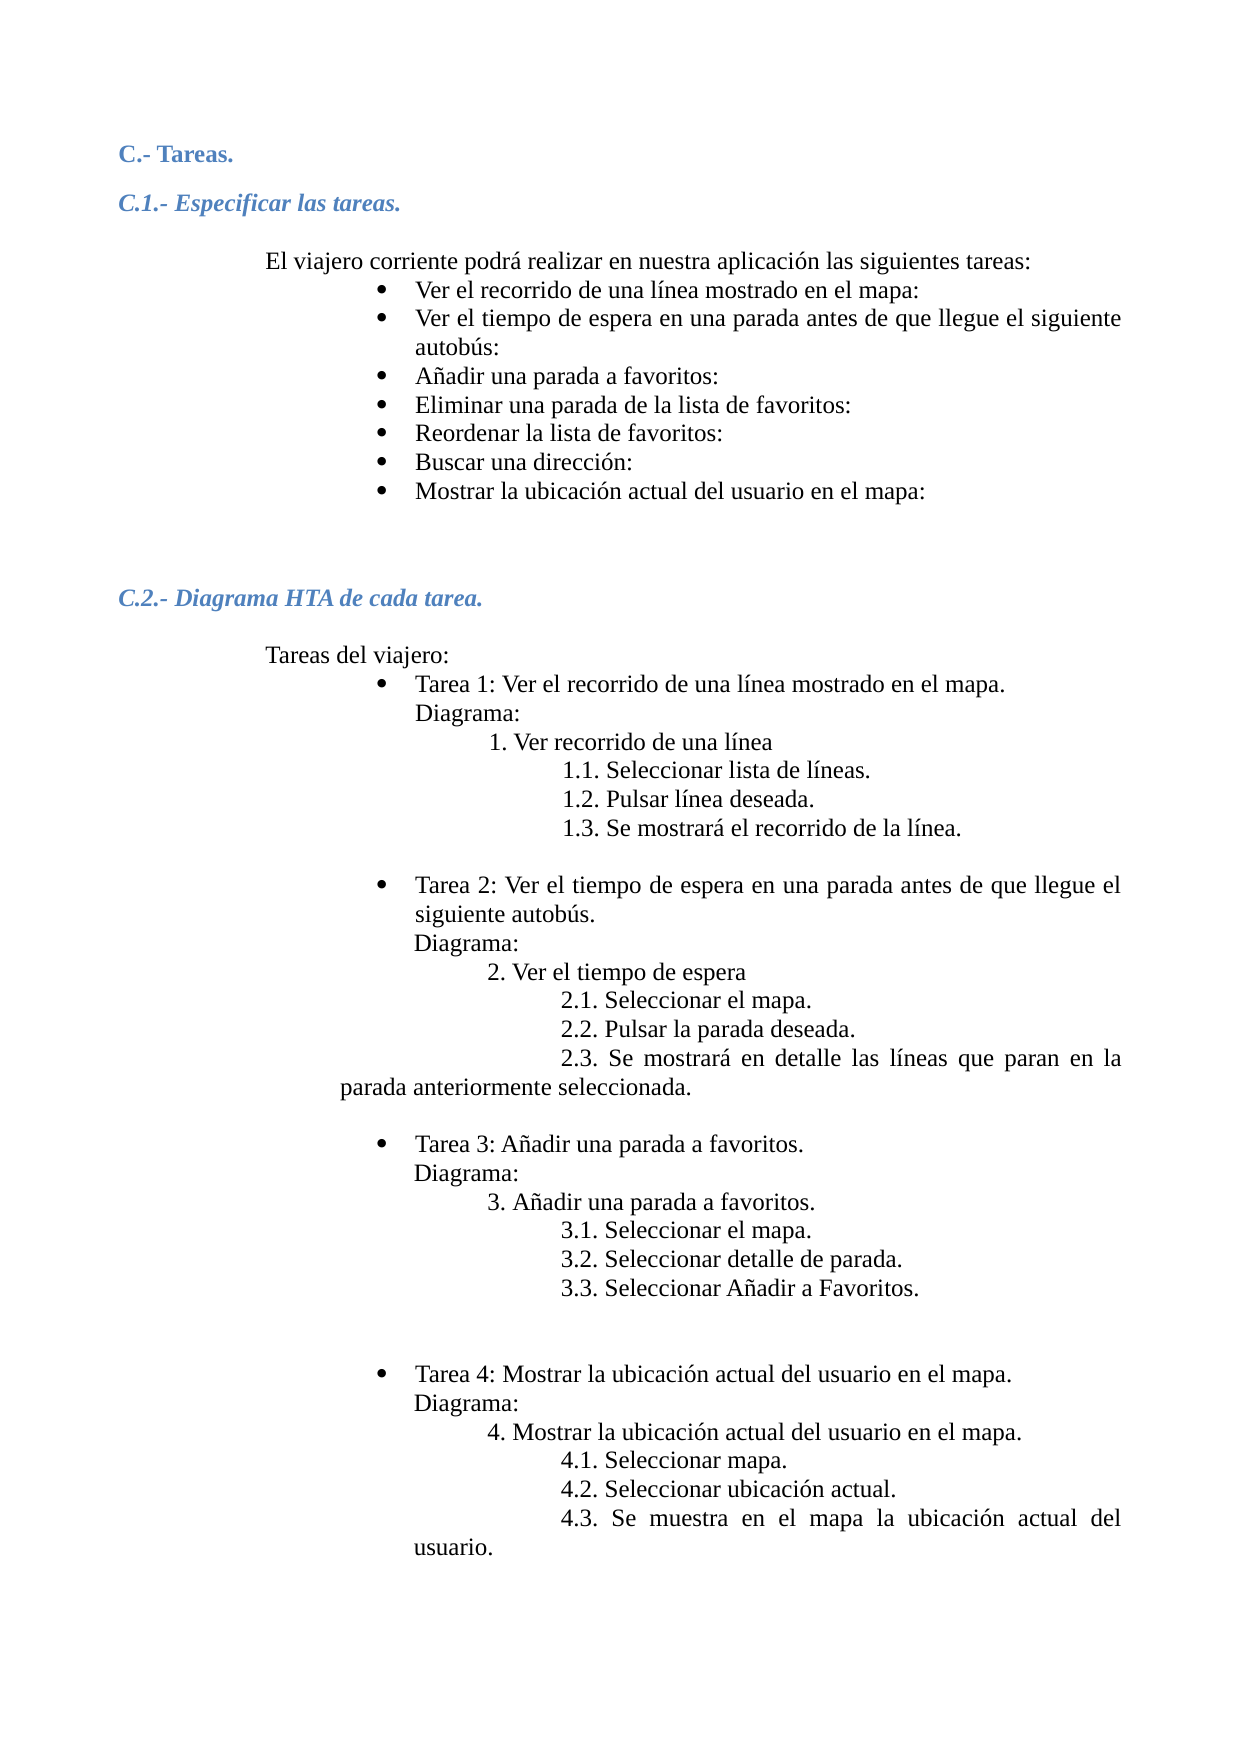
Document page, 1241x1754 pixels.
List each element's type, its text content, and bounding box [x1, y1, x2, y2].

subtitle C.- Tareas. [118, 139, 1122, 168]
text 1.1. Seleccionar lista de líneas. [415, 756, 1122, 784]
text Tareas del viajero: [118, 641, 1122, 669]
text 2. Ver el tiempo de espera [340, 957, 1122, 986]
text 1.3. Se mostrará el recorrido de la línea. [415, 813, 1122, 842]
list Tarea 2: Ver el tiempo de espera en una parada antes de que llegue el siguiente autobús. [377, 871, 1122, 928]
text Diagrama: [340, 1158, 1122, 1187]
text 4.3. Se muestra en el mapa la ubicación actual del usuario. [413, 1503, 1122, 1561]
text 3.2. Seleccionar detalle de parada. [340, 1244, 1122, 1273]
text Diagrama: [340, 928, 1122, 957]
text 3. Añadir una parada a favoritos. [340, 1187, 1122, 1216]
text 3.1. Seleccionar el mapa. [340, 1216, 1122, 1244]
subtitle C.1.- Especificar las tareas. [118, 188, 1122, 217]
list Tarea 4: Mostrar la ubicación actual del usuario en el mapa. [377, 1359, 1122, 1388]
text Diagrama: [413, 1388, 1122, 1417]
text 3.3. Seleccionar Añadir a Favoritos. [340, 1273, 1122, 1302]
list Ver el recorrido de una línea mostrado en el mapa: [377, 275, 1122, 303]
list Añadir una parada a favoritos: [377, 361, 1122, 390]
list Eliminar una parada de la lista de favoritos: [377, 390, 1122, 418]
list Mostrar la ubicación actual del usuario en el mapa: [377, 476, 1122, 505]
text 4.2. Seleccionar ubicación actual. [413, 1474, 1122, 1503]
subtitle C.2.- Diagrama HTA de cada tarea. [118, 583, 1122, 612]
list Buscar una dirección: [377, 447, 1122, 476]
text Diagrama: [415, 698, 1122, 727]
text 2.2. Pulsar la parada deseada. [340, 1014, 1122, 1043]
text 2.3. Se mostrará en detalle las líneas que paran en la parada anteriormente seleccionada. [340, 1043, 1122, 1101]
text 2.1. Seleccionar el mapa. [340, 986, 1122, 1014]
text 4.1. Seleccionar mapa. [413, 1446, 1122, 1474]
text El viajero corriente podrá realizar en nuestra aplicación las siguientes tareas: [118, 246, 1122, 275]
list Tarea 1: Ver el recorrido de una línea mostrado en el mapa. [377, 669, 1122, 698]
list Tarea 3: Añadir una parada a favoritos. [377, 1129, 1122, 1158]
text 1. Ver recorrido de una línea [415, 727, 1122, 756]
list Ver el tiempo de espera en una parada antes de que llegue el siguiente autobús: [377, 303, 1122, 361]
text 4. Mostrar la ubicación actual del usuario en el mapa. [413, 1417, 1122, 1446]
text 1.2. Pulsar línea deseada. [415, 784, 1122, 813]
list Reordenar la lista de favoritos: [377, 418, 1122, 447]
